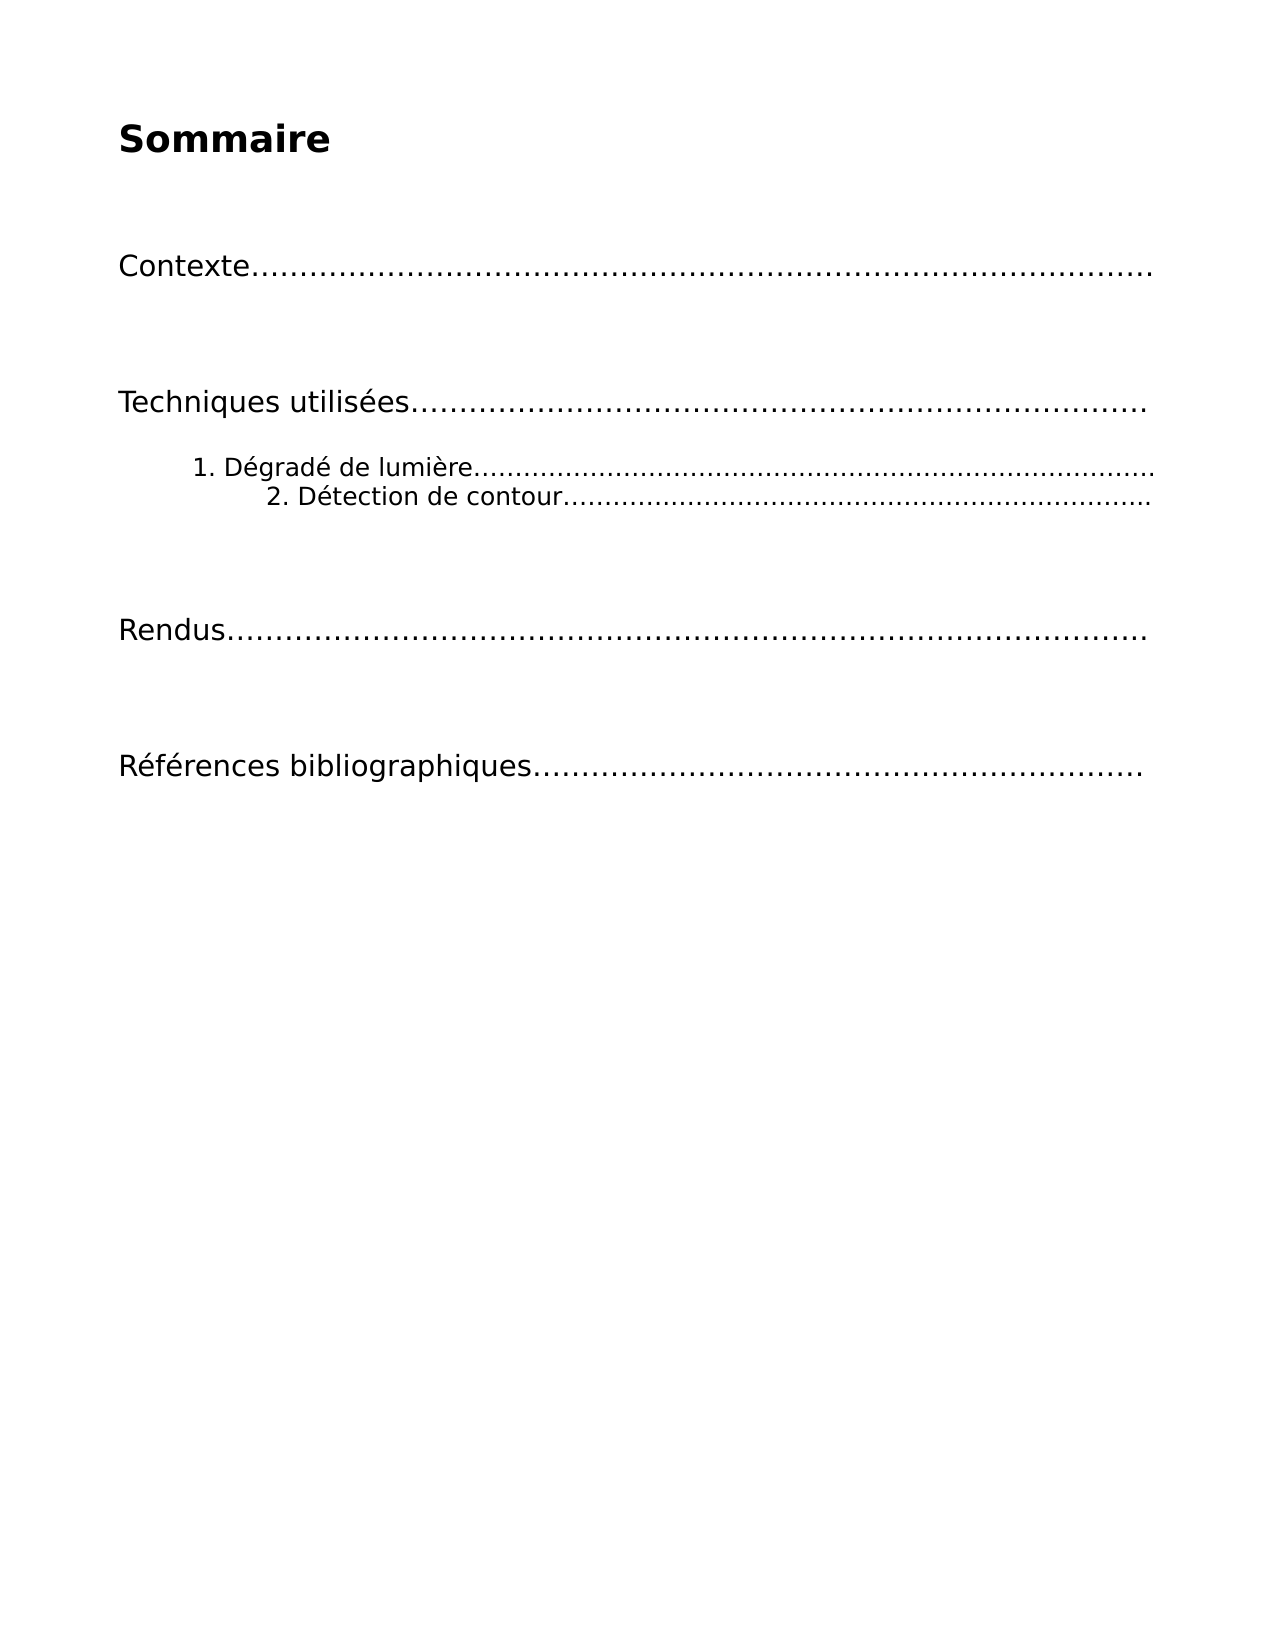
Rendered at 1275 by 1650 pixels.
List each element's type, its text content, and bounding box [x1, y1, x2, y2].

text 2. Détection de contour…………..………………………………………………... [118, 482, 1157, 511]
text Sommaire [118, 118, 1157, 162]
text Contexte………………………………………………………………………………… [118, 249, 1157, 283]
text Références bibliographiques……………………………………………………… [118, 749, 1157, 783]
text Rendus………………………………………………………………………………….. [118, 613, 1157, 647]
text 1. Dégradé de lumière………………………………………………………………………. [118, 453, 1157, 482]
text Techniques utilisées…………………………………………………………………. [118, 385, 1157, 419]
